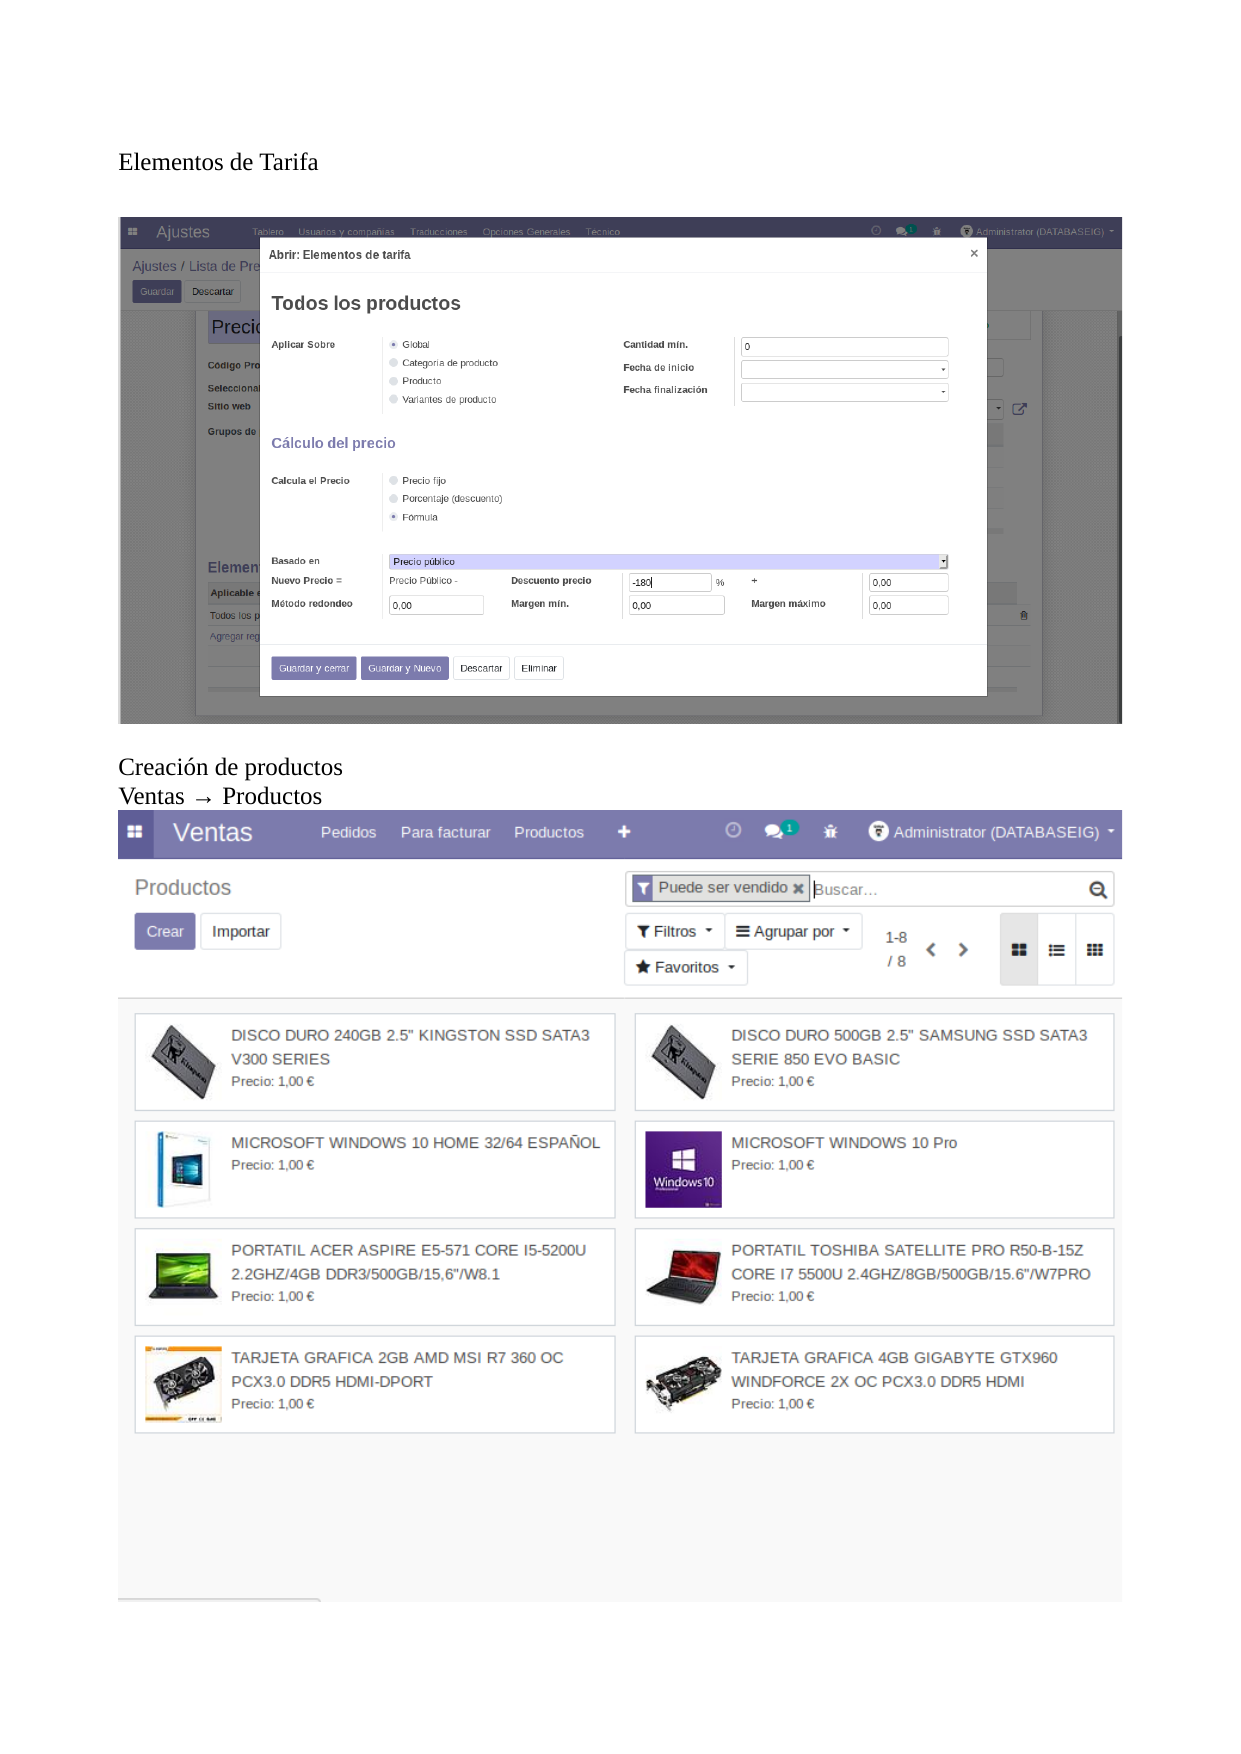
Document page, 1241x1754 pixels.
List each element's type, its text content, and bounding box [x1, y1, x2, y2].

picture [118, 810, 1123, 1602]
text Ventas → Productos [118, 781, 1122, 810]
text Creación de productos [118, 752, 1122, 781]
picture [118, 217, 1123, 724]
text Elementos de Tarifa [118, 147, 1122, 176]
